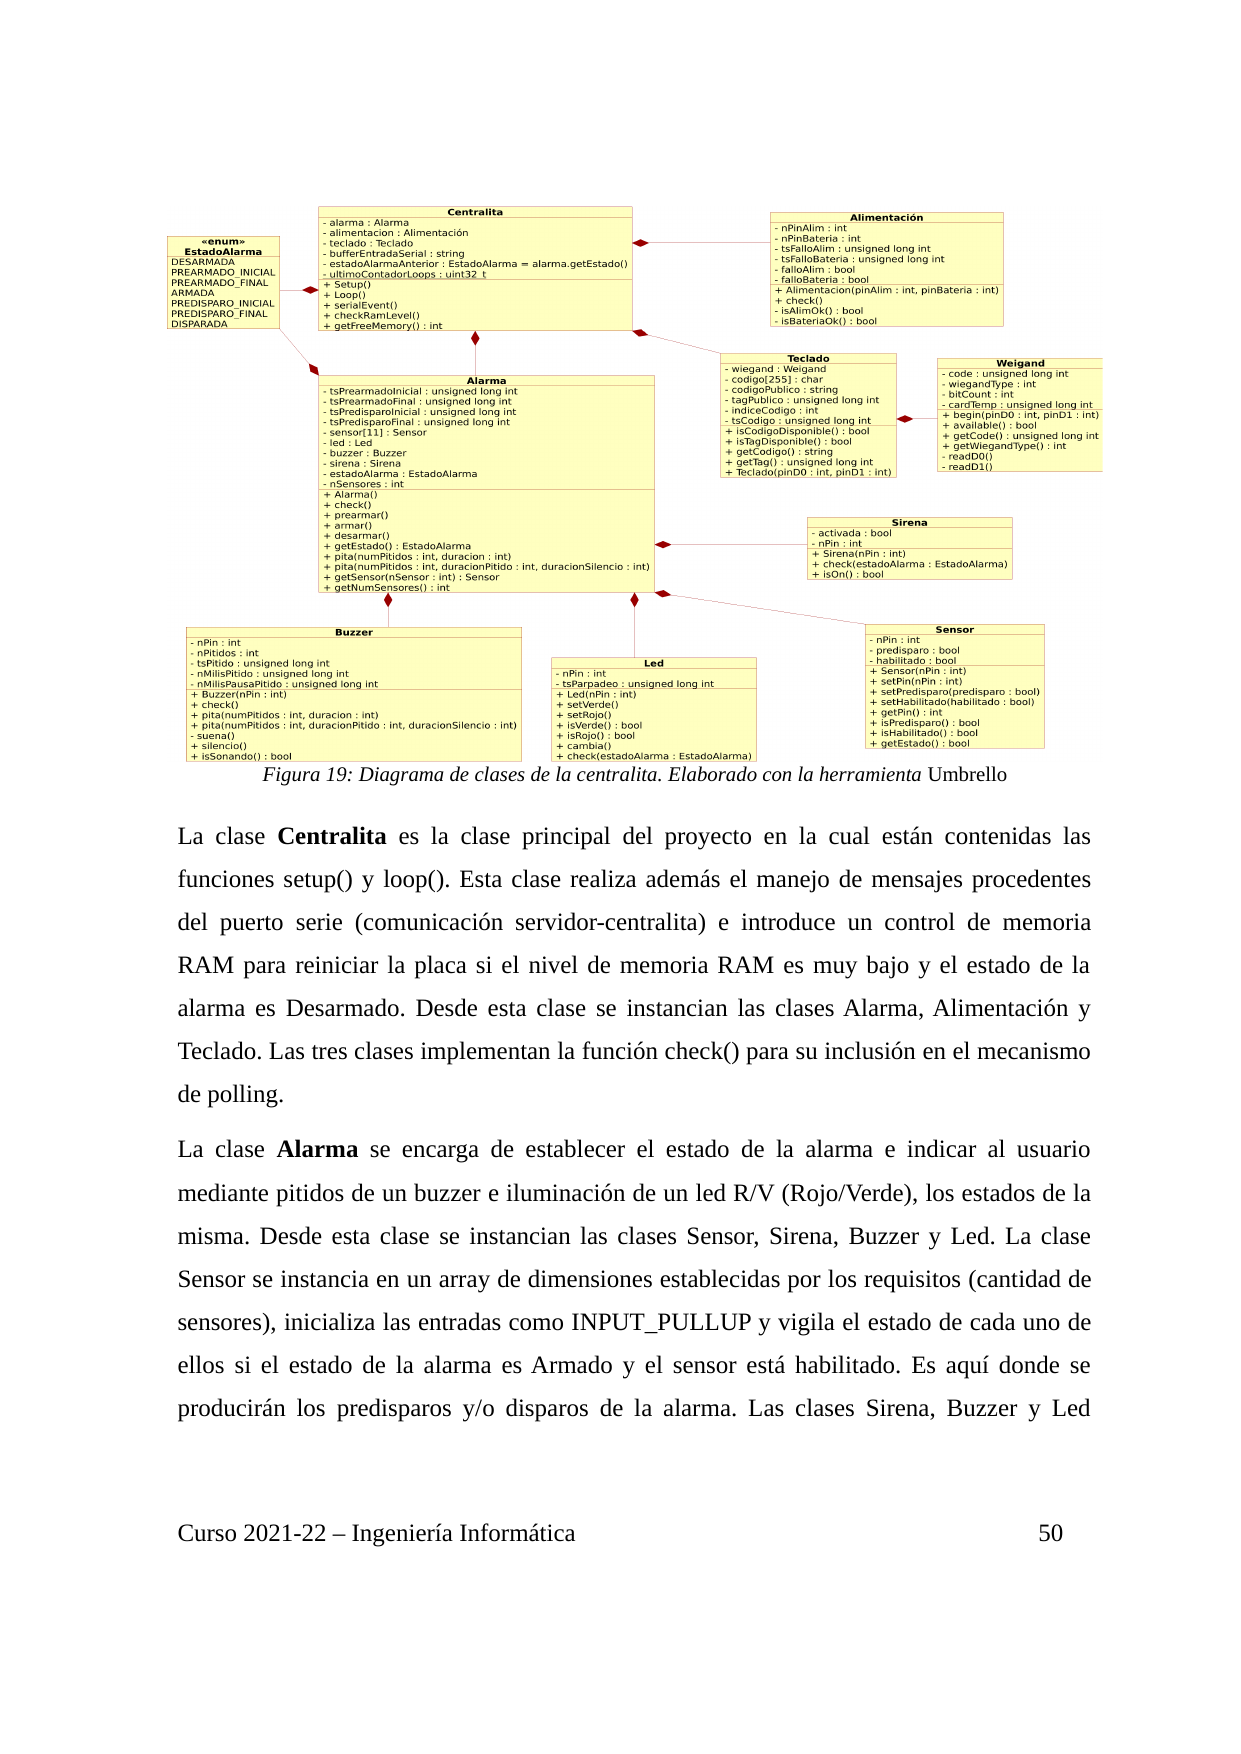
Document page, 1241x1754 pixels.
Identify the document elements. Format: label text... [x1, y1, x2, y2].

text Figura 19: Diagrama de clases de la centralita. Elaborado con la herramienta Umbrello [177, 762, 1092, 786]
text La clase Alarma se encarga de establecer el estado de la alarma e indicar al usuario mediante pitidos de un buzzer e iluminación de un led R/V (Rojo/Verde), los estados de la misma. Desde esta clase se instancian las clases Sensor, Sirena, Buzzer y Led. La clase Sensor se instancia en un array de dimensiones establecidas por los requisitos (cantidad de sensores), inicializa las entradas como INPUT_PULLUP y vigila el estado de cada uno de ellos si el estado de la alarma es Armado y el sensor está habilitado. Es aquí donde se producirán los predisparos y/o disparos de la alarma. Las clases Sirena, Buzzer y Led [177, 1134, 1092, 1422]
text La clase Centralita es la clase principal del proyecto en la cual están contenidas las funciones setup() y loop(). Esta clase realiza además el manejo de mensajes procedentes del puerto serie (comunicación servidor-centralita) e introduce un control de memoria RAM para reiniciar la placa si el nivel de memoria RAM es muy bajo y el estado de la alarma es Desarmado. Desde esta clase se instancian las clases Alarma, Alimentación y Teclado. Las tres clases implementan la función check() para su inclusión en el mecanismo de polling. [177, 821, 1092, 1108]
picture [166, 206, 1103, 762]
